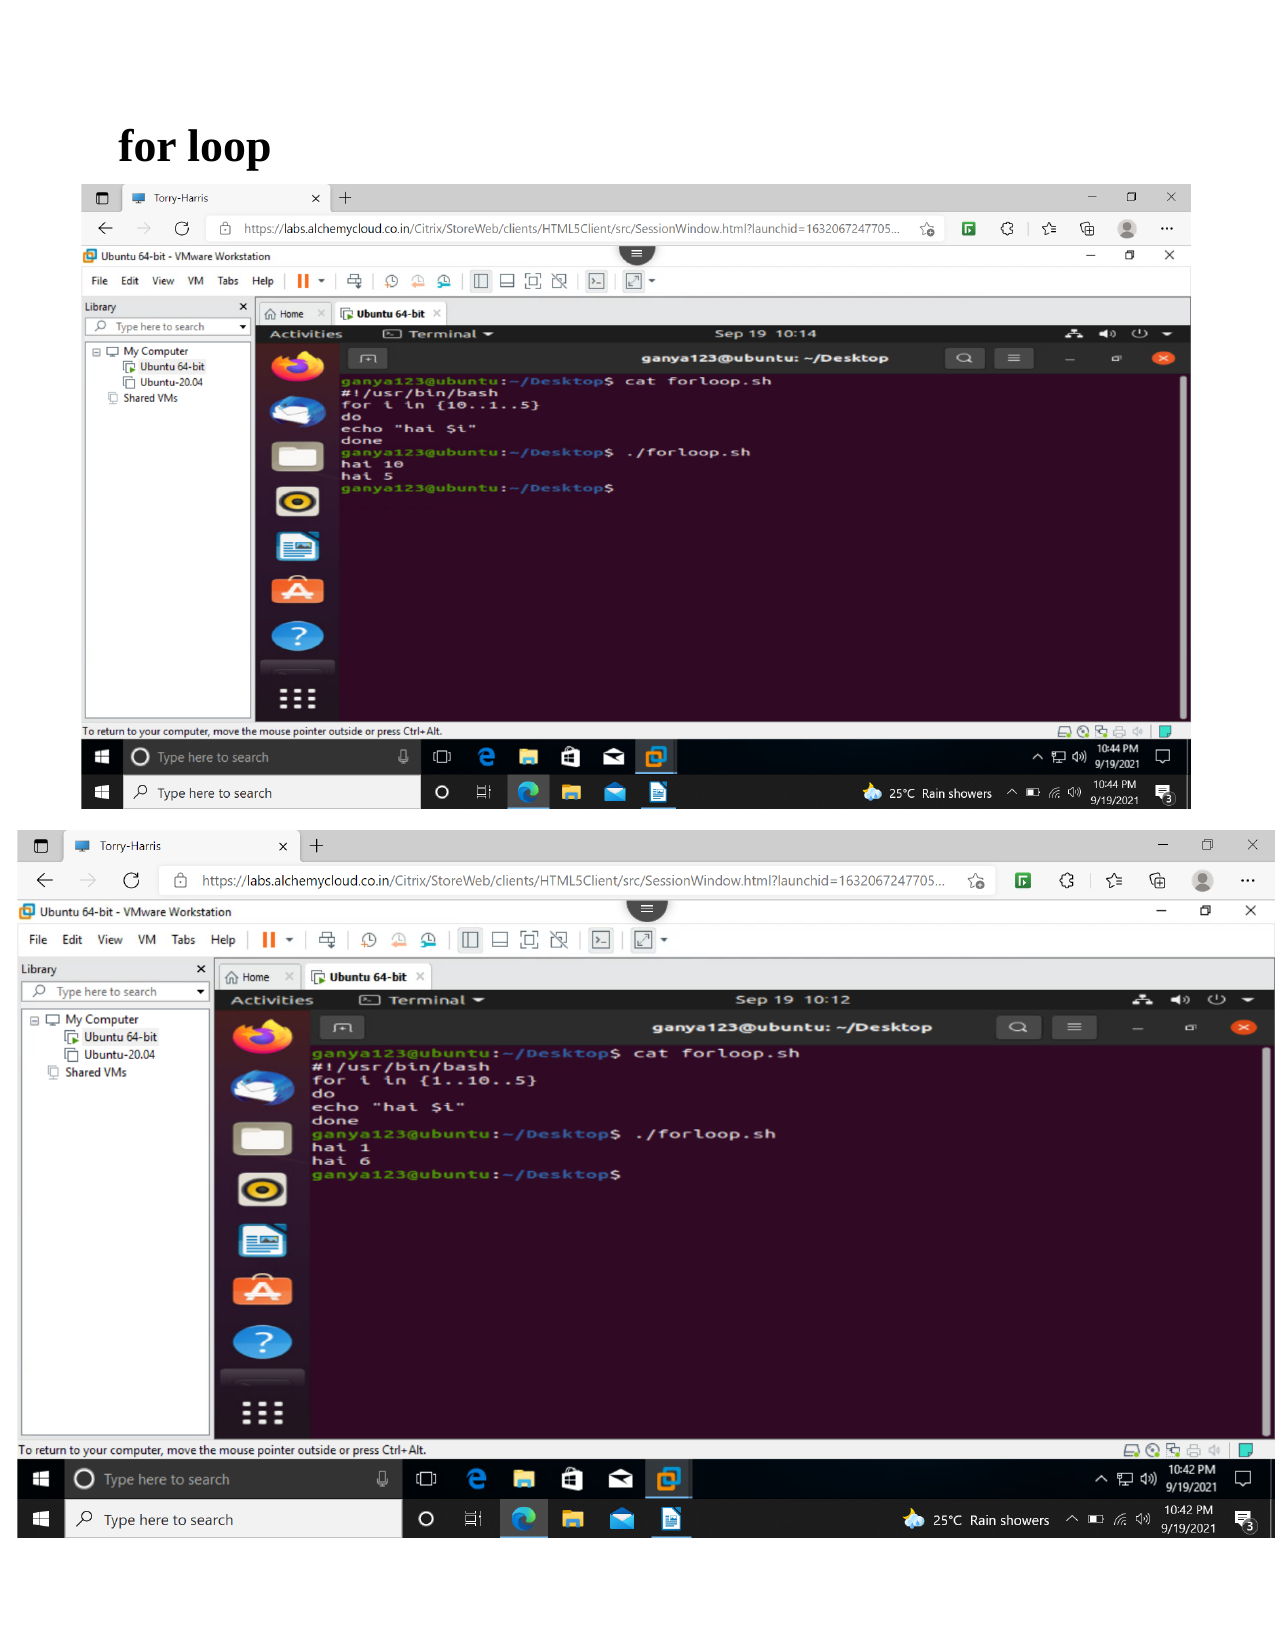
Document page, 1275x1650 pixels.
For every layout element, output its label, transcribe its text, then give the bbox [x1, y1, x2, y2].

picture [17, 830, 1275, 1538]
text for loop [118, 118, 1157, 171]
picture [81, 184, 1191, 809]
